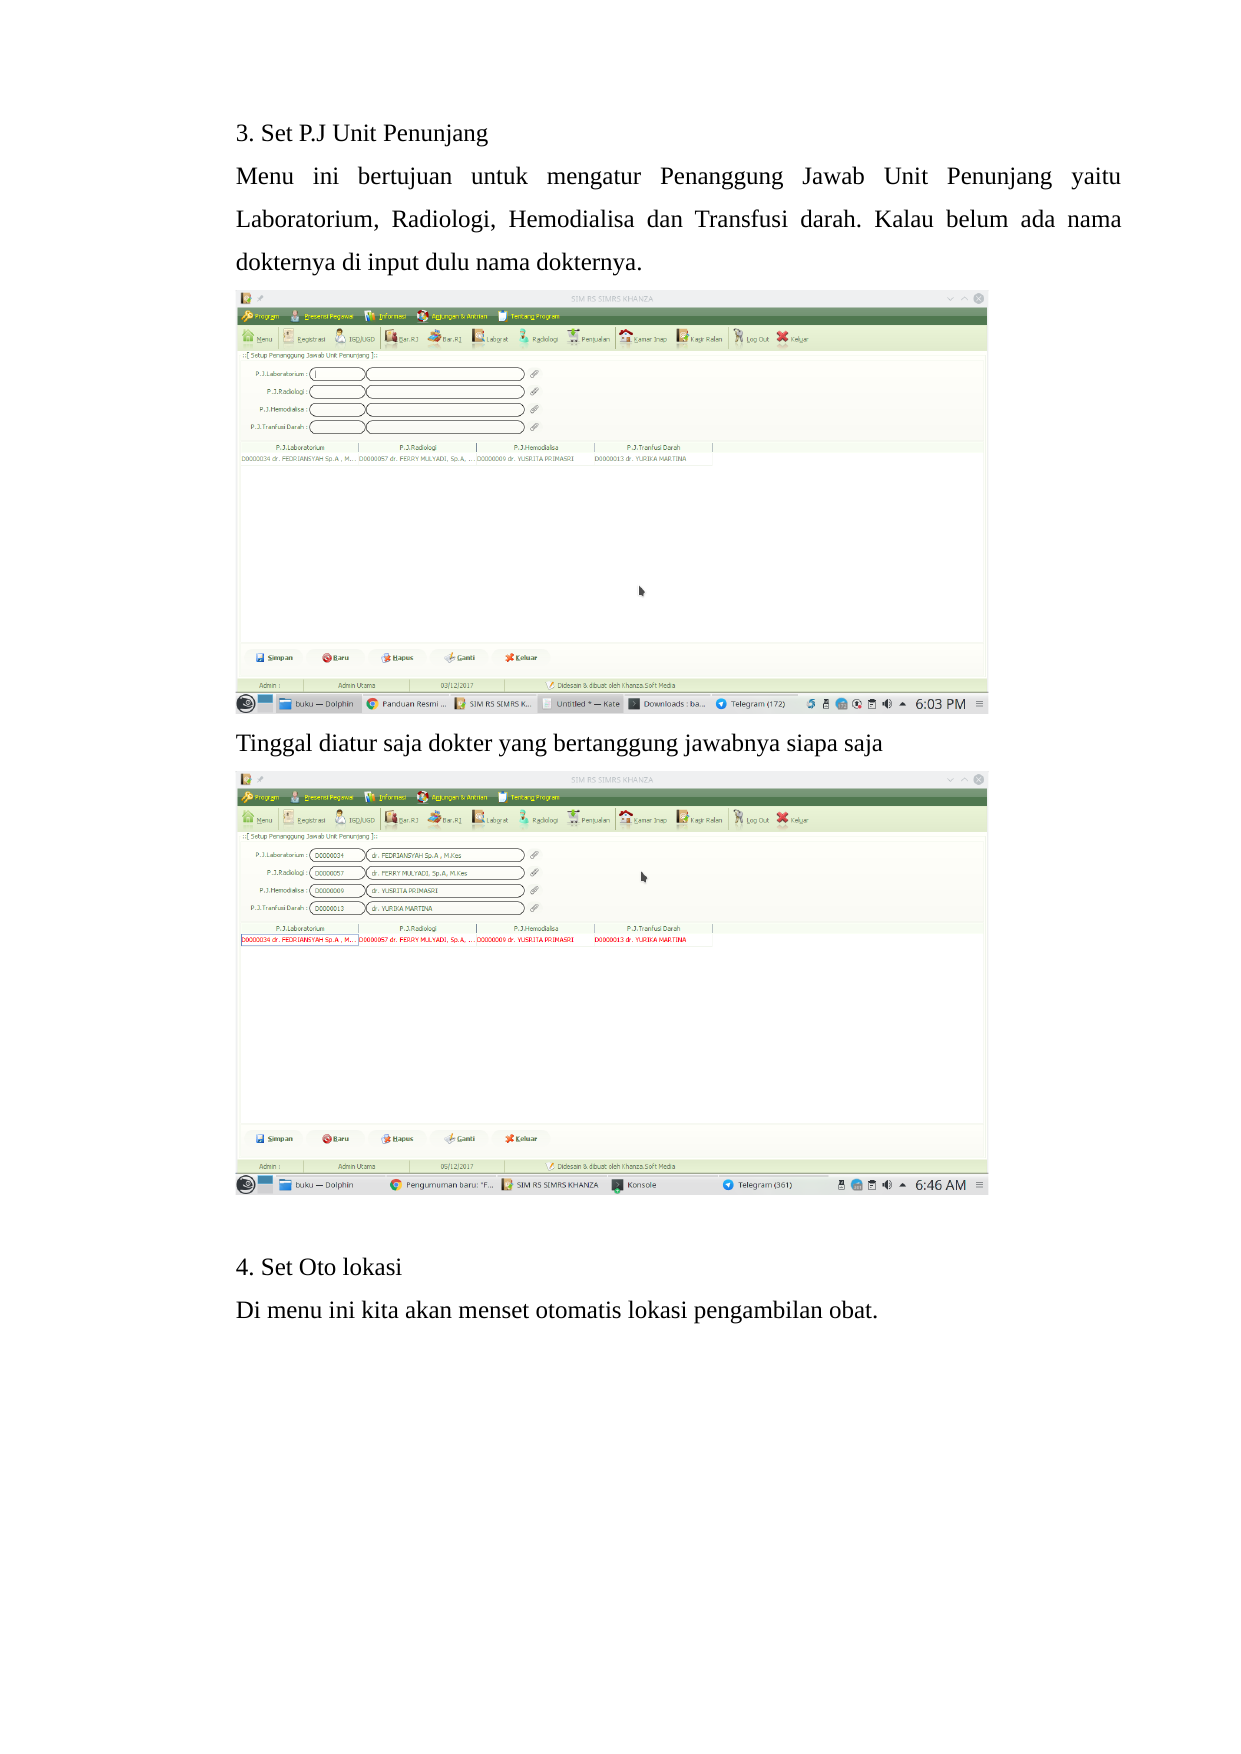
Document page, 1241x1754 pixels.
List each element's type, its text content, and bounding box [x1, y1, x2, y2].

picture [235, 290, 989, 714]
text Tinggal diatur saja dokter yang bertanggung jawabnya siapa saja [236, 728, 1122, 757]
text Di menu ini kita akan menset otomatis lokasi pengambilan obat. [236, 1295, 1122, 1324]
list 4. Set Oto lokasi [236, 1252, 1122, 1281]
picture [235, 771, 989, 1195]
text Menu ini bertujuan untuk mengatur Penanggung Jawab Unit Penunjang yaitu Laboratorium, Radiologi, Hemodialisa dan Transfusi darah. Kalau belum ada nama dokternya di input dulu nama dokternya. [236, 161, 1122, 276]
text 3. Set P.J Unit Penunjang [236, 118, 1122, 147]
